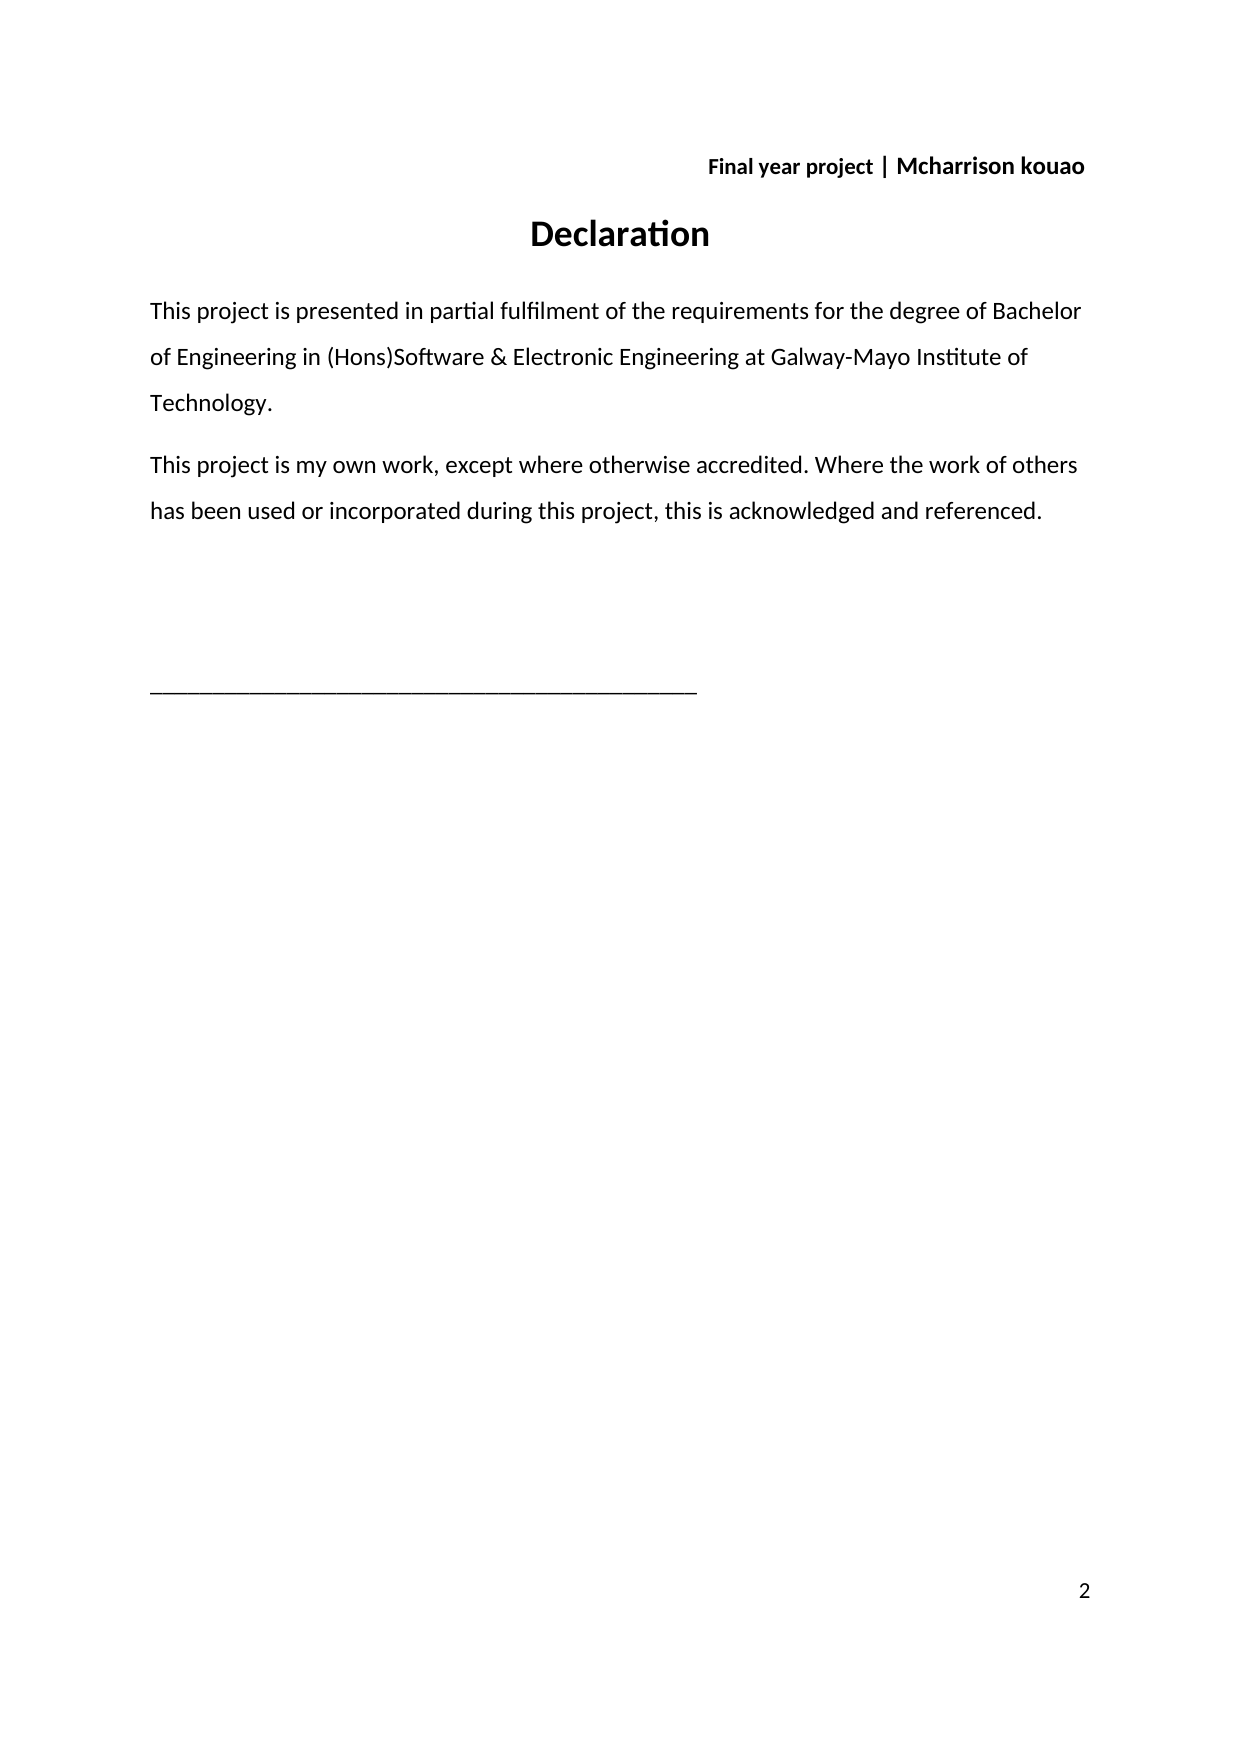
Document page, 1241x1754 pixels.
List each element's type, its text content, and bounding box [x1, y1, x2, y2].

text This project is my own work, except where otherwise accredited. Where the work of others has been used or incorporated during this project, this is acknowledged and referenced. [150, 449, 1090, 526]
text This project is presented in partial fulfilment of the requirements for the degree of Bachelor of Engineering in (Hons)Software & Electronic Engineering at Galway-Mayo Institute of Technology. [150, 295, 1090, 417]
text ____________________________________________ [150, 667, 1090, 697]
text Declaration [150, 210, 1090, 256]
